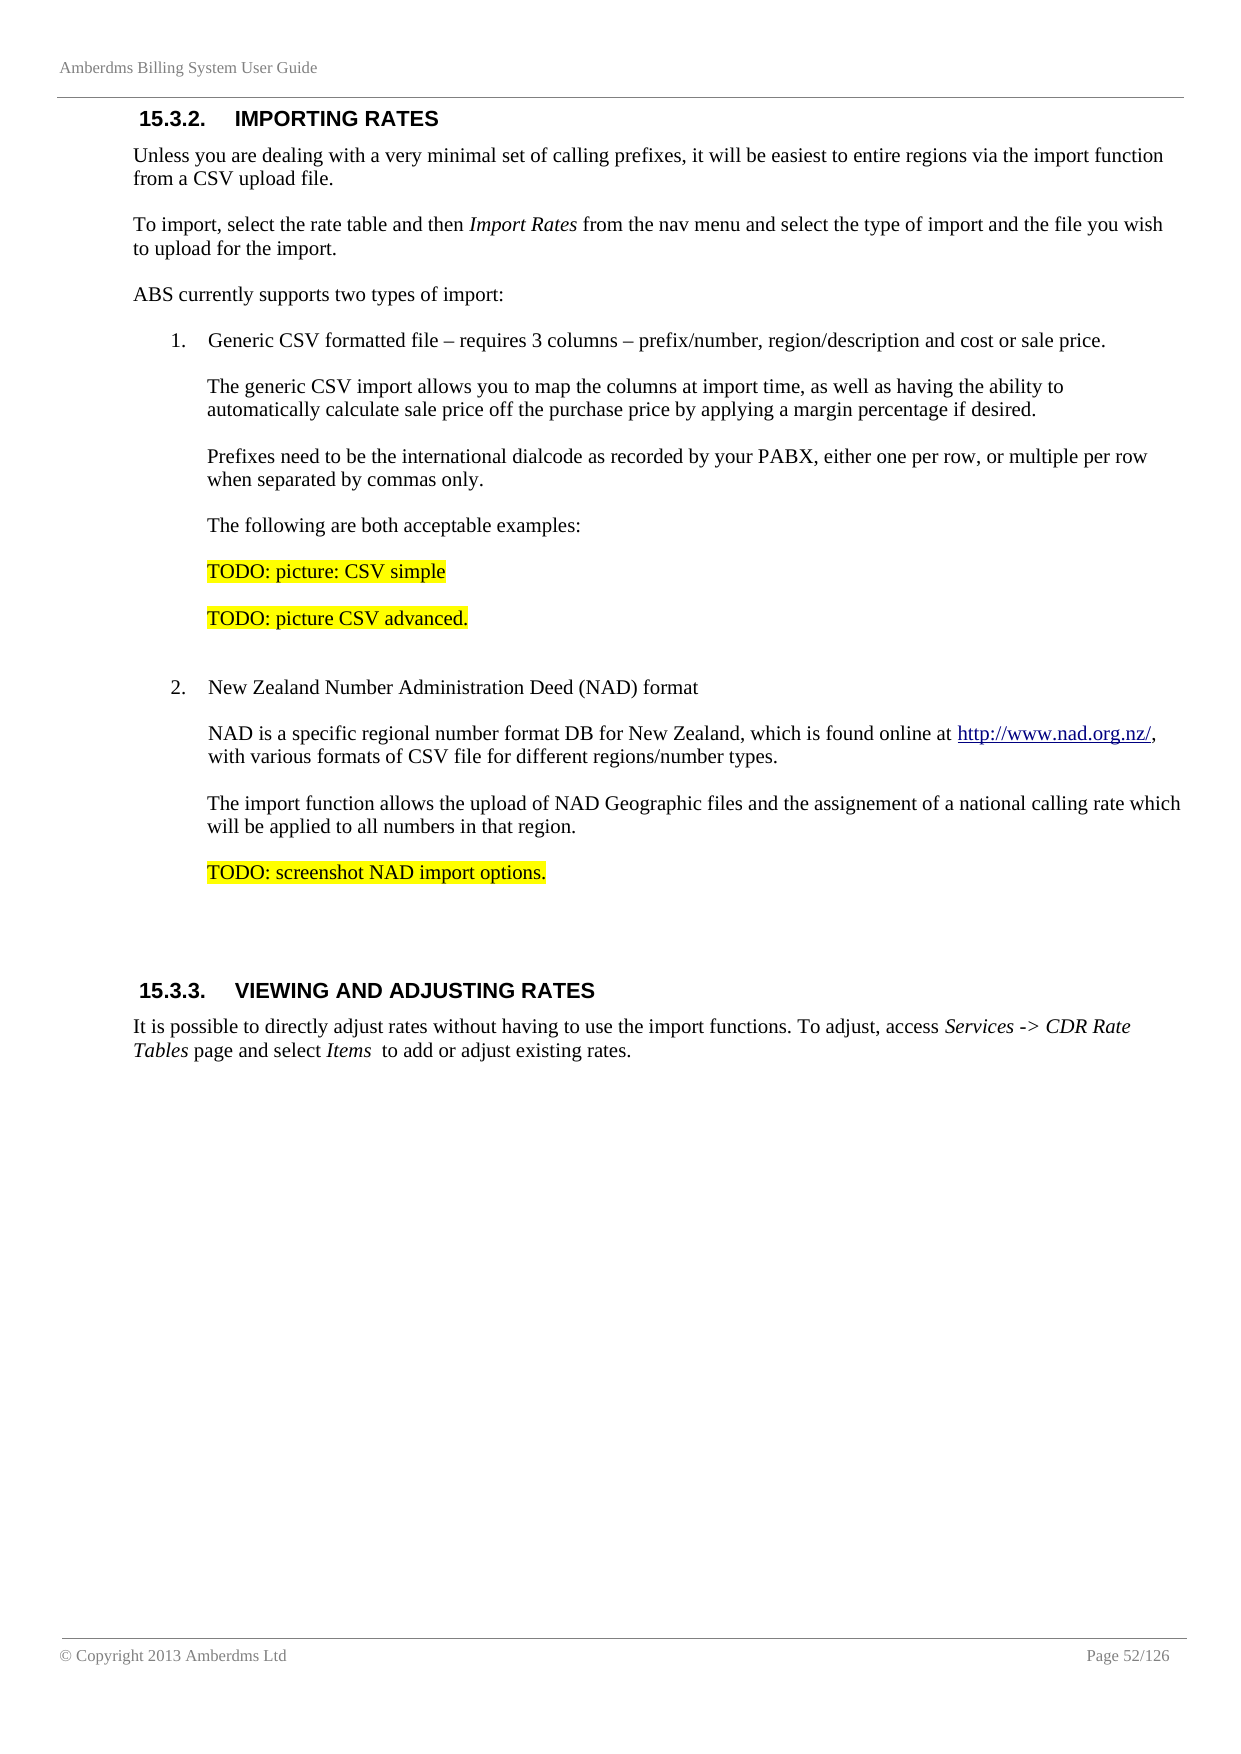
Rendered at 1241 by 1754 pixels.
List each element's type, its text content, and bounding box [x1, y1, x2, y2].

text The generic CSV import allows you to map the columns at import time, as well as having the ability to automatically calculate sale price off the purchase price by applying a margin percentage if desired. [207, 375, 1181, 421]
text To import, select the rate table and then Import Rates from the nav menu and select the type of import and the file you wish to upload for the import. [133, 213, 1181, 259]
text ABS currently supports two types of import: [133, 283, 1181, 306]
text TODO: screenshot NAD import options. [207, 861, 1181, 884]
text TODO: picture CSV advanced. [207, 606, 1181, 629]
text Prefixes need to be the international dialcode as recorded by your PABX, either one per row, or multiple per row when separated by commas only. [207, 444, 1181, 491]
list Generic CSV formatted file – requires 3 columns – prefix/number, region/description and cost or sale price. [170, 329, 1181, 352]
text The following are both acceptable examples: [207, 514, 1181, 537]
list New Zealand Number Administration Deed (NAD) format [170, 676, 1181, 699]
text TODO: picture: CSV simple [207, 560, 1181, 583]
subtitle Viewing and Adjusting Rates [133, 978, 1181, 1003]
subtitle Importing Rates [133, 107, 1181, 131]
text The import function allows the upload of NAD Geographic files and the assignement of a national calling rate which will be applied to all numbers in that region. [207, 791, 1181, 838]
list NAD is a specific regional number format DB for New Zealand, which is found online at http://www.nad.org.nz/, with various formats of CSV file for different regions/number types. [170, 722, 1181, 768]
text It is possible to directly adjust rates without having to use the import functions. To adjust, access Services -> CDR Rate Tables page and select Items to add or adjust existing rates. [133, 1015, 1181, 1062]
text Unless you are dealing with a very minimal set of calling prefixes, it will be easiest to entire regions via the import function from a CSV upload file. [133, 144, 1181, 190]
